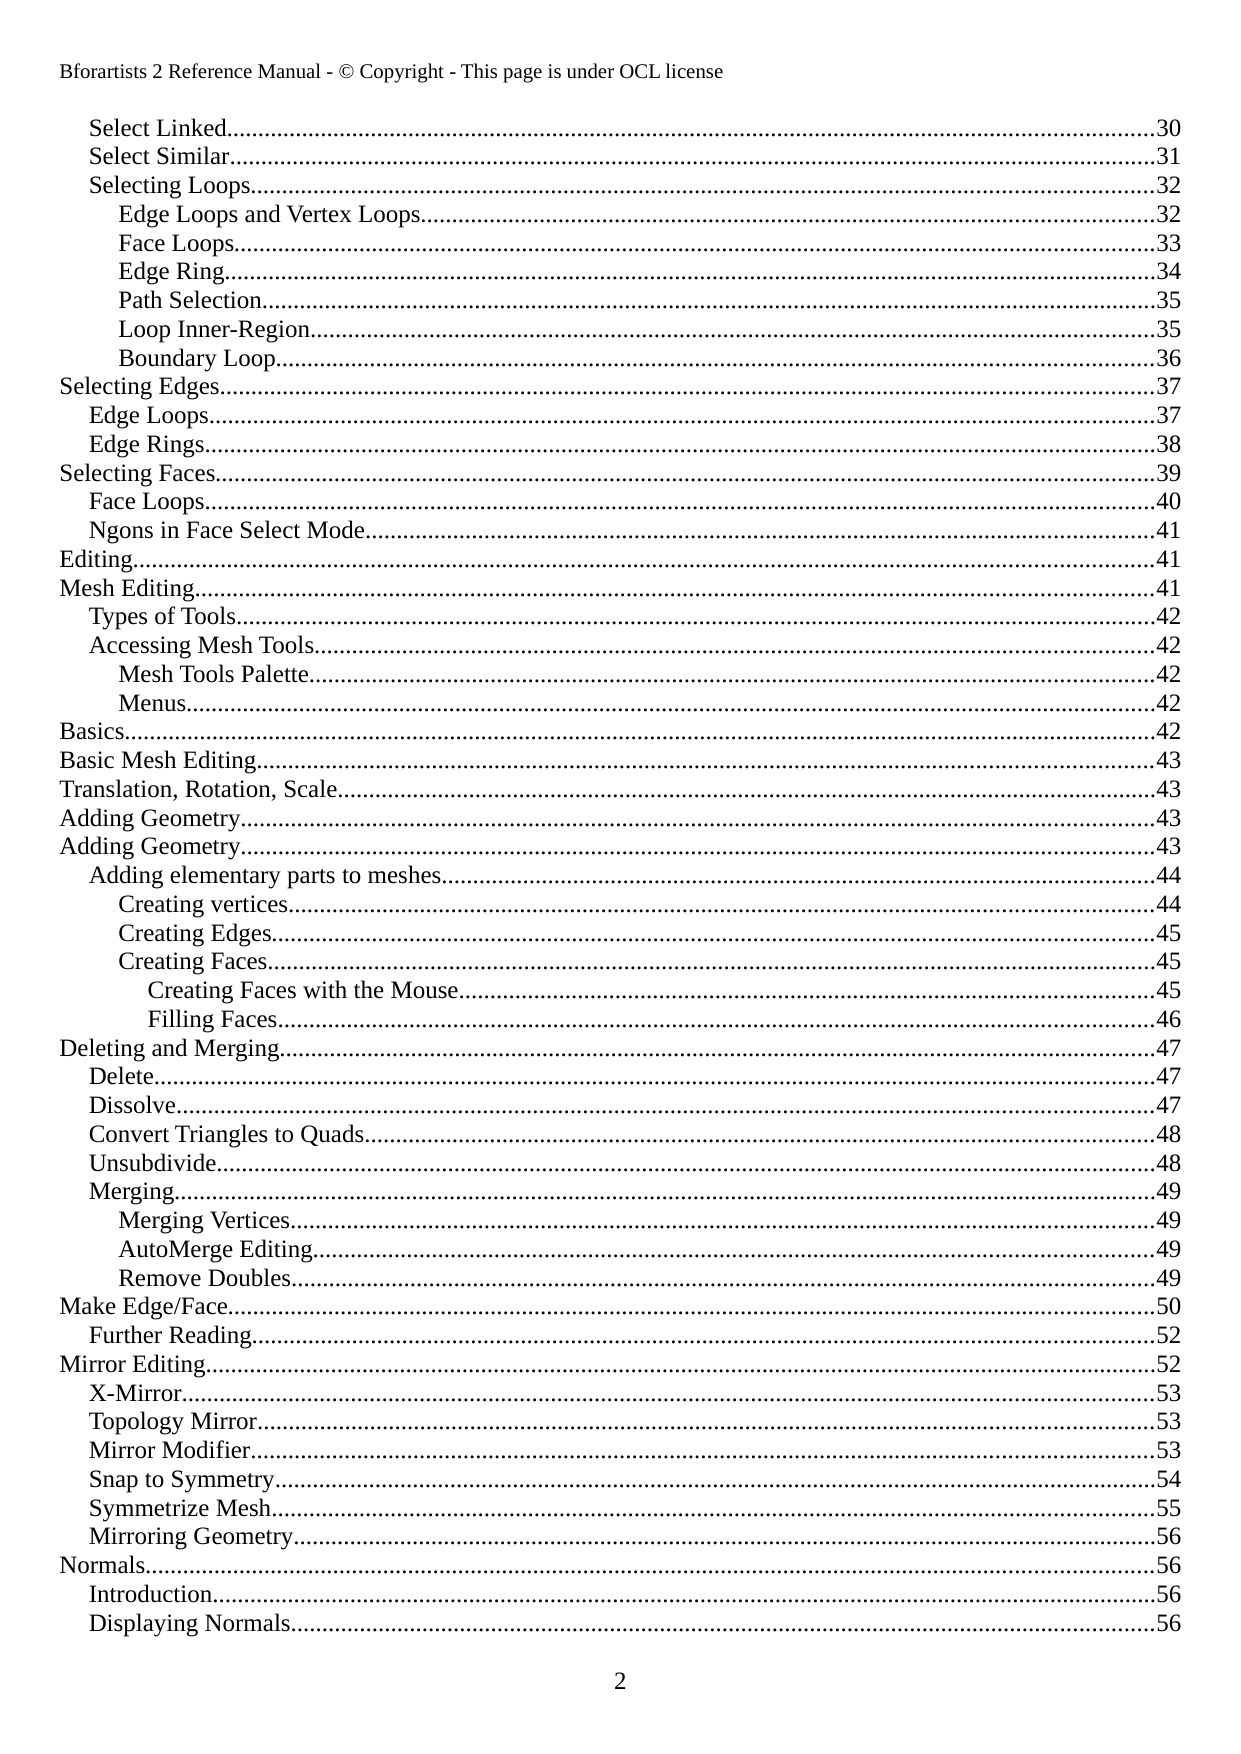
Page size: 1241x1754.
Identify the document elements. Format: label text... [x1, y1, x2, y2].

text Remove Doubles 49 [118, 1263, 1181, 1291]
text Further Reading 52 [88, 1320, 1181, 1349]
text Face Loops 40 [88, 486, 1181, 515]
text Adding elementary parts to meshes 44 [88, 860, 1181, 889]
text Mirror Editing 52 [59, 1349, 1181, 1378]
text Selecting Faces 39 [59, 458, 1181, 486]
text Boundary Loop 36 [118, 343, 1181, 371]
text Filling Faces 46 [147, 1004, 1181, 1033]
text Ngons in Face Select Mode 41 [88, 515, 1181, 544]
text Delete 47 [88, 1061, 1181, 1090]
text Merging Vertices 49 [118, 1205, 1181, 1234]
text Select Linked 30 [88, 113, 1181, 141]
text Adding Geometry 43 [59, 803, 1181, 831]
text Select Similar 31 [88, 141, 1181, 170]
text Editing 41 [59, 544, 1181, 573]
text Mirroring Geometry 56 [88, 1521, 1181, 1550]
text Basics 42 [59, 716, 1181, 745]
text Selecting Loops 32 [88, 170, 1181, 199]
text Creating Faces 45 [118, 946, 1181, 975]
text Adding Geometry 43 [59, 831, 1181, 860]
text Edge Loops and Vertex Loops 32 [118, 199, 1181, 228]
text Basic Mesh Editing 43 [59, 745, 1181, 774]
text Path Selection 35 [118, 285, 1181, 314]
text Edge Loops 37 [88, 400, 1181, 429]
text Symmetrize Mesh 55 [88, 1493, 1181, 1521]
text Mirror Modifier 53 [88, 1435, 1181, 1464]
text Creating Faces with the Mouse 45 [147, 975, 1181, 1004]
text Snap to Symmetry 54 [88, 1464, 1181, 1493]
text Face Loops 33 [118, 228, 1181, 256]
text Unsubdivide 48 [88, 1148, 1181, 1176]
text Deleting and Merging 47 [59, 1033, 1181, 1061]
text Mesh Editing 41 [59, 573, 1181, 601]
text Accessing Mesh Tools 42 [88, 630, 1181, 659]
text Normals 56 [59, 1550, 1181, 1579]
text Make Edge/Face 50 [59, 1291, 1181, 1320]
text Creating Edges 45 [118, 918, 1181, 946]
text Menus 42 [118, 688, 1181, 716]
text Topology Mirror 53 [88, 1406, 1181, 1435]
text X-Mirror 53 [88, 1378, 1181, 1406]
text Types of Tools 42 [88, 601, 1181, 630]
text Edge Ring 34 [118, 256, 1181, 285]
text Selecting Edges 37 [59, 371, 1181, 400]
text AutoMerge Editing 49 [118, 1234, 1181, 1263]
text Mesh Tools Palette 42 [118, 659, 1181, 688]
text Loop Inner-Region 35 [118, 314, 1181, 343]
text Merging 49 [88, 1176, 1181, 1205]
text Convert Triangles to Quads 48 [88, 1119, 1181, 1148]
text Creating vertices 44 [118, 889, 1181, 918]
text Translation, Rotation, Scale 43 [59, 774, 1181, 803]
text Edge Rings 38 [88, 429, 1181, 458]
text Introduction 56 [88, 1579, 1181, 1608]
text Displaying Normals 56 [88, 1608, 1181, 1636]
text Dissolve 47 [88, 1090, 1181, 1119]
